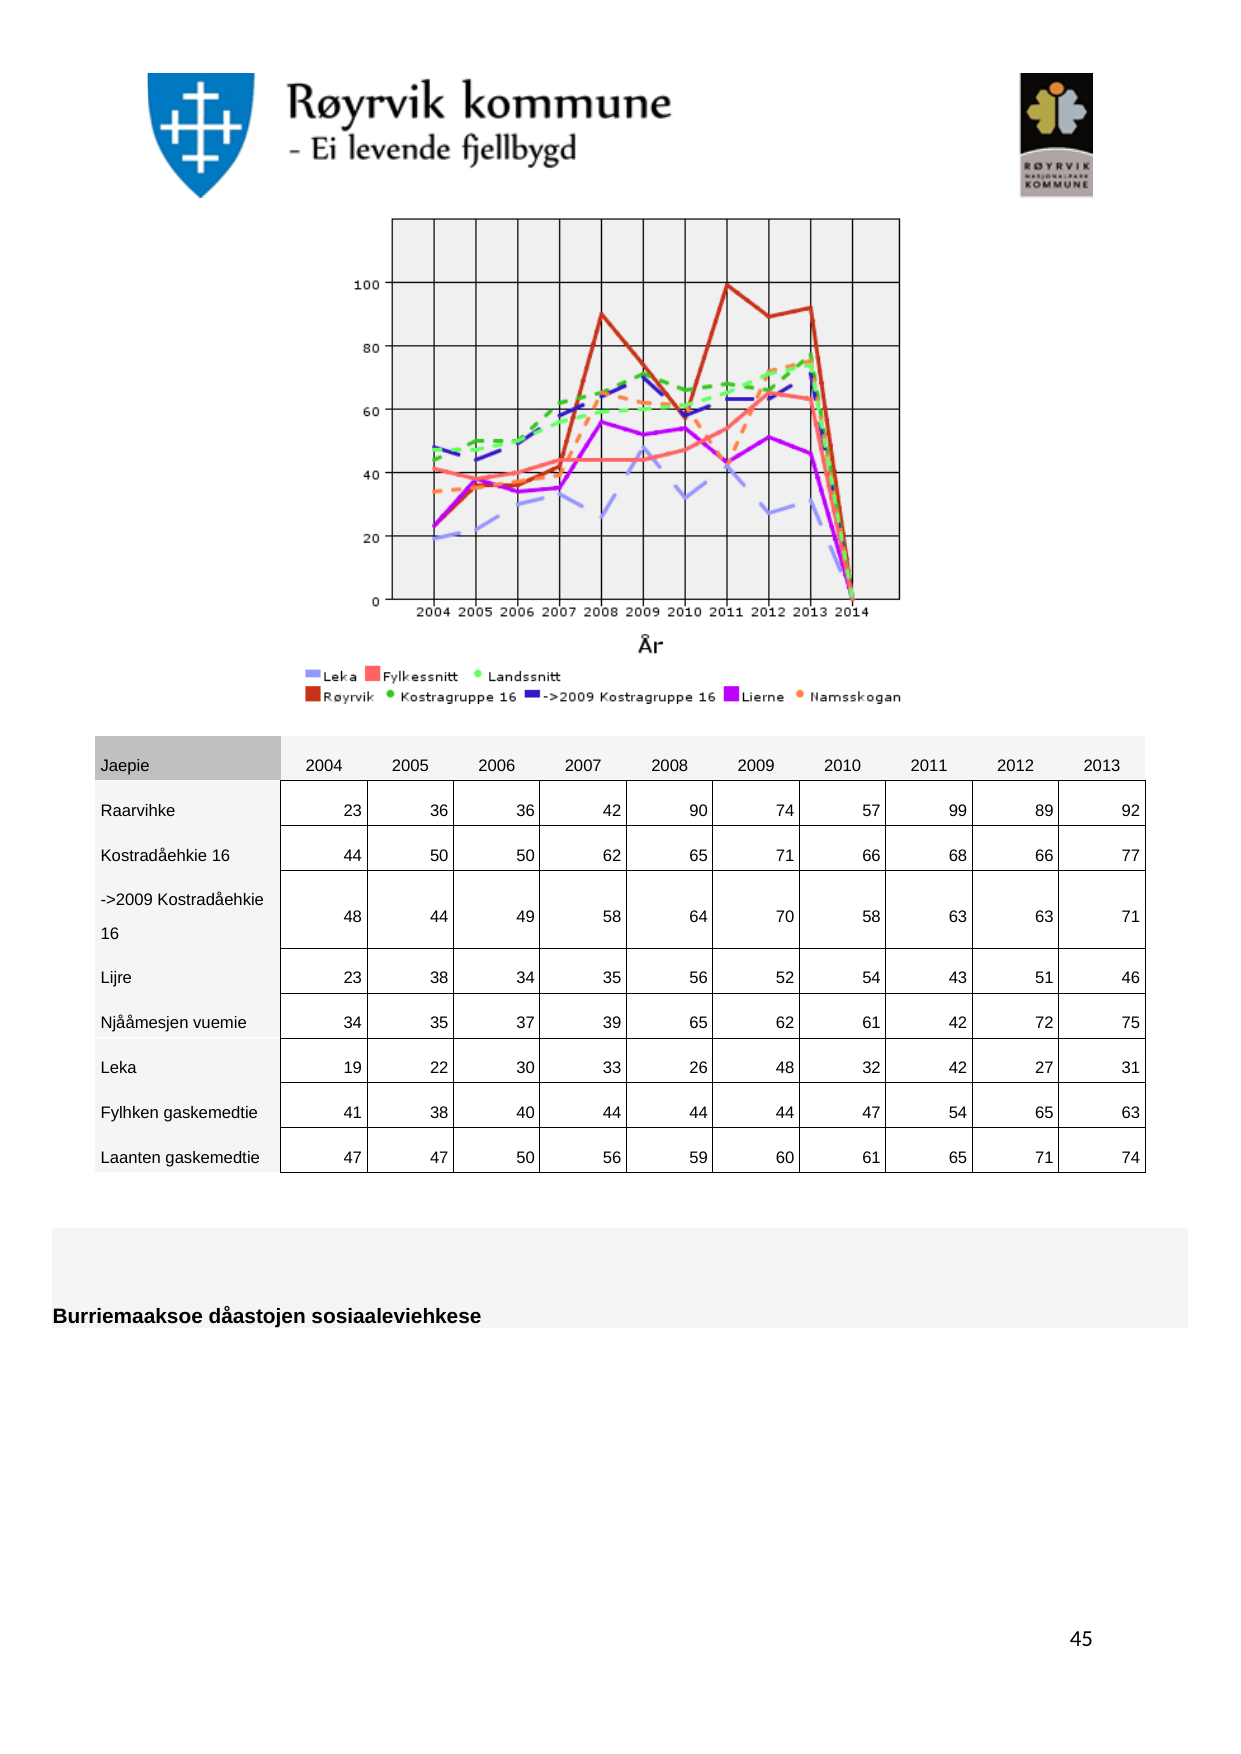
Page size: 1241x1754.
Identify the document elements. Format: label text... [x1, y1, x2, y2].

table_cell 47 [281, 1128, 367, 1172]
table_header 2008 [626, 736, 713, 780]
table_header 2005 [367, 736, 453, 780]
table_cell Njååmesjen vuemie [95, 993, 280, 1037]
table_cell 51 [973, 949, 1058, 993]
table_cell 49 [454, 871, 539, 948]
table_cell 61 [800, 994, 885, 1037]
table_cell 71 [1059, 871, 1145, 948]
table_cell 48 [713, 1039, 799, 1082]
table_cell 37 [454, 994, 539, 1037]
table_cell 46 [1059, 949, 1145, 993]
table_cell 38 [368, 1083, 453, 1127]
table_cell 40 [454, 1083, 539, 1127]
table_cell 65 [886, 1128, 972, 1172]
table_cell 23 [281, 781, 367, 825]
table_cell 44 [368, 871, 453, 948]
table_cell 31 [1059, 1039, 1145, 1082]
table_cell 19 [281, 1039, 367, 1082]
table_cell 27 [973, 1039, 1058, 1082]
table_cell 62 [540, 826, 626, 870]
table_cell 52 [713, 949, 799, 993]
table_cell 47 [368, 1128, 453, 1172]
table_cell 50 [454, 1128, 539, 1172]
table_header 2004 [281, 736, 367, 780]
table_cell 50 [368, 826, 453, 870]
table_cell 23 [281, 949, 367, 993]
table_cell 66 [800, 826, 885, 870]
table_cell 99 [886, 781, 972, 825]
table_cell 44 [281, 826, 367, 870]
table_cell 41 [281, 1083, 367, 1127]
table_cell Kostradåehkie 16 [95, 825, 280, 870]
table_cell 50 [454, 826, 539, 870]
table_cell 22 [368, 1039, 453, 1082]
table_header 2013 [1059, 736, 1145, 780]
table_cell 48 [281, 871, 367, 948]
table_cell 54 [886, 1083, 972, 1127]
table_cell Leka [95, 1038, 280, 1082]
table_cell 63 [886, 871, 972, 948]
table_cell 56 [540, 1128, 626, 1172]
table_cell 35 [368, 994, 453, 1037]
picture [147, 73, 1093, 704]
table_cell 66 [973, 826, 1058, 870]
table_cell 43 [886, 949, 972, 993]
table_cell Fylhken gaskemedtie [95, 1082, 280, 1127]
table_cell 47 [800, 1083, 885, 1127]
table_header 2009 [713, 736, 799, 780]
table_header Jaepie [95, 736, 281, 780]
table_cell 75 [1059, 994, 1145, 1037]
table_cell 44 [627, 1083, 712, 1127]
table_cell 32 [800, 1039, 885, 1082]
table_cell 65 [627, 826, 712, 870]
table_cell 58 [540, 871, 626, 948]
table_cell 77 [1059, 826, 1145, 870]
table_cell [52, 198, 1188, 1228]
table_cell 42 [886, 1039, 972, 1082]
table_cell 72 [973, 994, 1058, 1037]
table_cell 58 [800, 871, 885, 948]
table_cell Lijre [95, 948, 280, 993]
table_cell 42 [886, 994, 972, 1037]
table_header 2011 [886, 736, 972, 780]
table_cell 65 [627, 994, 712, 1037]
table_cell 56 [627, 949, 712, 993]
table_cell 90 [627, 781, 712, 825]
table_header Burriemaaksoe dåastojen sosiaaleviehkese [52, 1228, 1188, 1328]
table_cell 44 [540, 1083, 626, 1127]
table_cell 68 [886, 826, 972, 870]
table_cell 62 [713, 994, 799, 1037]
table_cell 63 [1059, 1083, 1145, 1127]
table_cell 59 [627, 1128, 712, 1172]
table_header 2006 [453, 736, 540, 780]
table_cell 57 [800, 781, 885, 825]
table_cell 74 [713, 781, 799, 825]
table_cell 26 [627, 1039, 712, 1082]
table_cell 36 [368, 781, 453, 825]
table_cell 71 [713, 826, 799, 870]
table_cell 30 [454, 1039, 539, 1082]
table_cell 92 [1059, 781, 1145, 825]
table_cell 54 [800, 949, 885, 993]
table_header 2010 [799, 736, 886, 780]
table_cell 33 [540, 1039, 626, 1082]
table_cell 71 [973, 1128, 1058, 1172]
table_cell 44 [713, 1083, 799, 1127]
table_cell 39 [540, 994, 626, 1037]
table_cell 35 [540, 949, 626, 993]
table_cell 34 [281, 994, 367, 1037]
table_cell 65 [973, 1083, 1058, 1127]
table_cell 60 [713, 1128, 799, 1172]
table_cell Laanten gaskemedtie [95, 1127, 280, 1172]
table_cell Raarvihke [95, 780, 280, 825]
table_cell 74 [1059, 1128, 1145, 1172]
table_header 2007 [540, 736, 626, 780]
table_cell 36 [454, 781, 539, 825]
table_cell 42 [540, 781, 626, 825]
table_cell 61 [800, 1128, 885, 1172]
table_cell 63 [973, 871, 1058, 948]
table_cell 34 [454, 949, 539, 993]
table_cell 38 [368, 949, 453, 993]
table_cell 70 [713, 871, 799, 948]
table_cell 89 [973, 781, 1058, 825]
table_cell 64 [627, 871, 712, 948]
table_cell ->2009 Kostradåehkie 16 [95, 870, 280, 948]
table_header 2012 [972, 736, 1059, 780]
